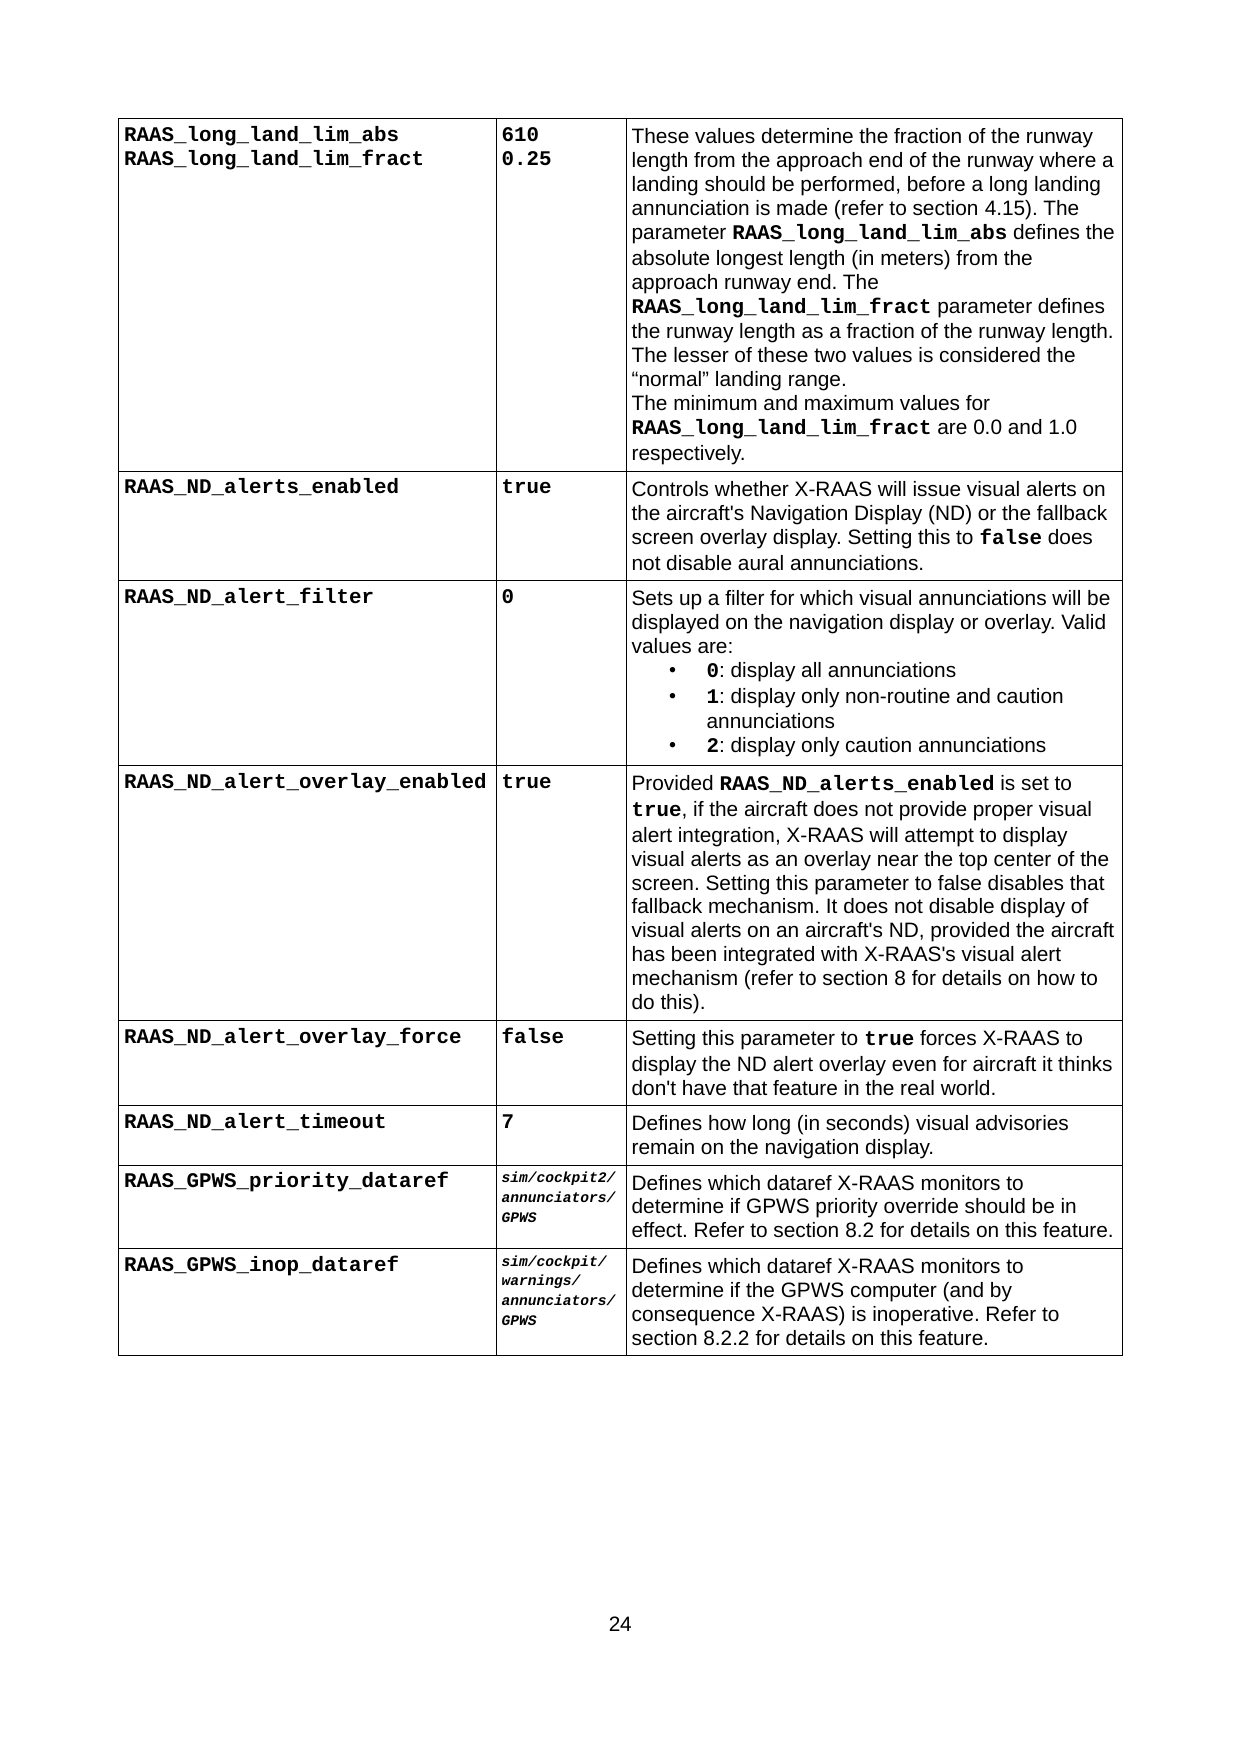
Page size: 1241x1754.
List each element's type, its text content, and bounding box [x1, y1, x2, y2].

table_cell Defines which dataref X-RAAS monitors to determine if GPWS priority override should be in effect. Refer to section 8.2 for details on this feature. [627, 1166, 1122, 1248]
table_cell Controls whether X-RAAS will issue visual alerts on the aircraft's Navigation Display (ND) or the fallback screen overlay display. Setting this to false does not disable aural annunciations. [627, 472, 1122, 580]
table_cell sim/cockpit/ warnings/ annunciators/GPWS [497, 1249, 626, 1355]
table_cell RAAS_GPWS_priority_dataref [119, 1166, 496, 1248]
table_cell Provided RAAS_ND_alerts_enabled is set to true, if the aircraft does not provide proper visual alert integration, X-RAAS will attempt to display visual alerts as an overlay near the top center of the screen. Setting this parameter to false disables that fallback mechanism. It does not disable display of visual alerts on an aircraft's ND, provided the aircraft has been integrated with X-RAAS's visual alert mechanism (refer to section 8 for details on how to do this). [627, 766, 1122, 1020]
table_cell RAAS_long_land_lim_abs RAAS_long_land_lim_fract [119, 119, 496, 471]
table_cell Defines which dataref X-RAAS monitors to determine if the GPWS computer (and by consequence X-RAAS) is inoperative. Refer to section 8.2.2 for details on this feature. [627, 1249, 1122, 1355]
table_cell sim/cockpit2/ annunciators/ GPWS [497, 1166, 626, 1248]
table_cell 610 0.25 [497, 119, 626, 471]
table_cell RAAS_ND_alert_overlay_enabled [119, 766, 496, 1020]
table_cell Setting this parameter to true forces X-RAAS to display the ND alert overlay even for aircraft it thinks don't have that feature in the real world. [627, 1021, 1122, 1105]
table_cell RAAS_GPWS_inop_dataref [119, 1249, 496, 1355]
table_cell RAAS_ND_alerts_enabled [119, 472, 496, 580]
table_cell RAAS_ND_alert_timeout [119, 1106, 496, 1164]
table_cell true [497, 766, 626, 1020]
table_cell true [497, 472, 626, 580]
table_cell These values determine the fraction of the runway length from the approach end of the runway where a landing should be performed, before a long landing annunciation is made (refer to section 4.15). The parameter RAAS_long_land_lim_abs defines the absolute longest length (in meters) from the approach runway end. The RAAS_long_land_lim_fract parameter defines the runway length as a fraction of the runway length. The lesser of these two values is considered the “normal” landing range. The minimum and maximum values for RAAS_long_land_lim_fract are 0.0 and 1.0 respectively. [627, 119, 1122, 471]
table_cell false [497, 1021, 626, 1105]
table_cell Sets up a filter for which visual annunciations will be displayed on the navigation display or overlay. Valid values are: 0: display all annunciations 1: display only non-routine and caution annunciations 2: display only caution annunciations [627, 581, 1122, 765]
table_cell RAAS_ND_alert_overlay_force [119, 1021, 496, 1105]
table_cell 7 [497, 1106, 626, 1164]
table_cell RAAS_ND_alert_filter [119, 581, 496, 765]
table_cell 0 [497, 581, 626, 765]
table_cell Defines how long (in seconds) visual advisories remain on the navigation display. [627, 1106, 1122, 1164]
